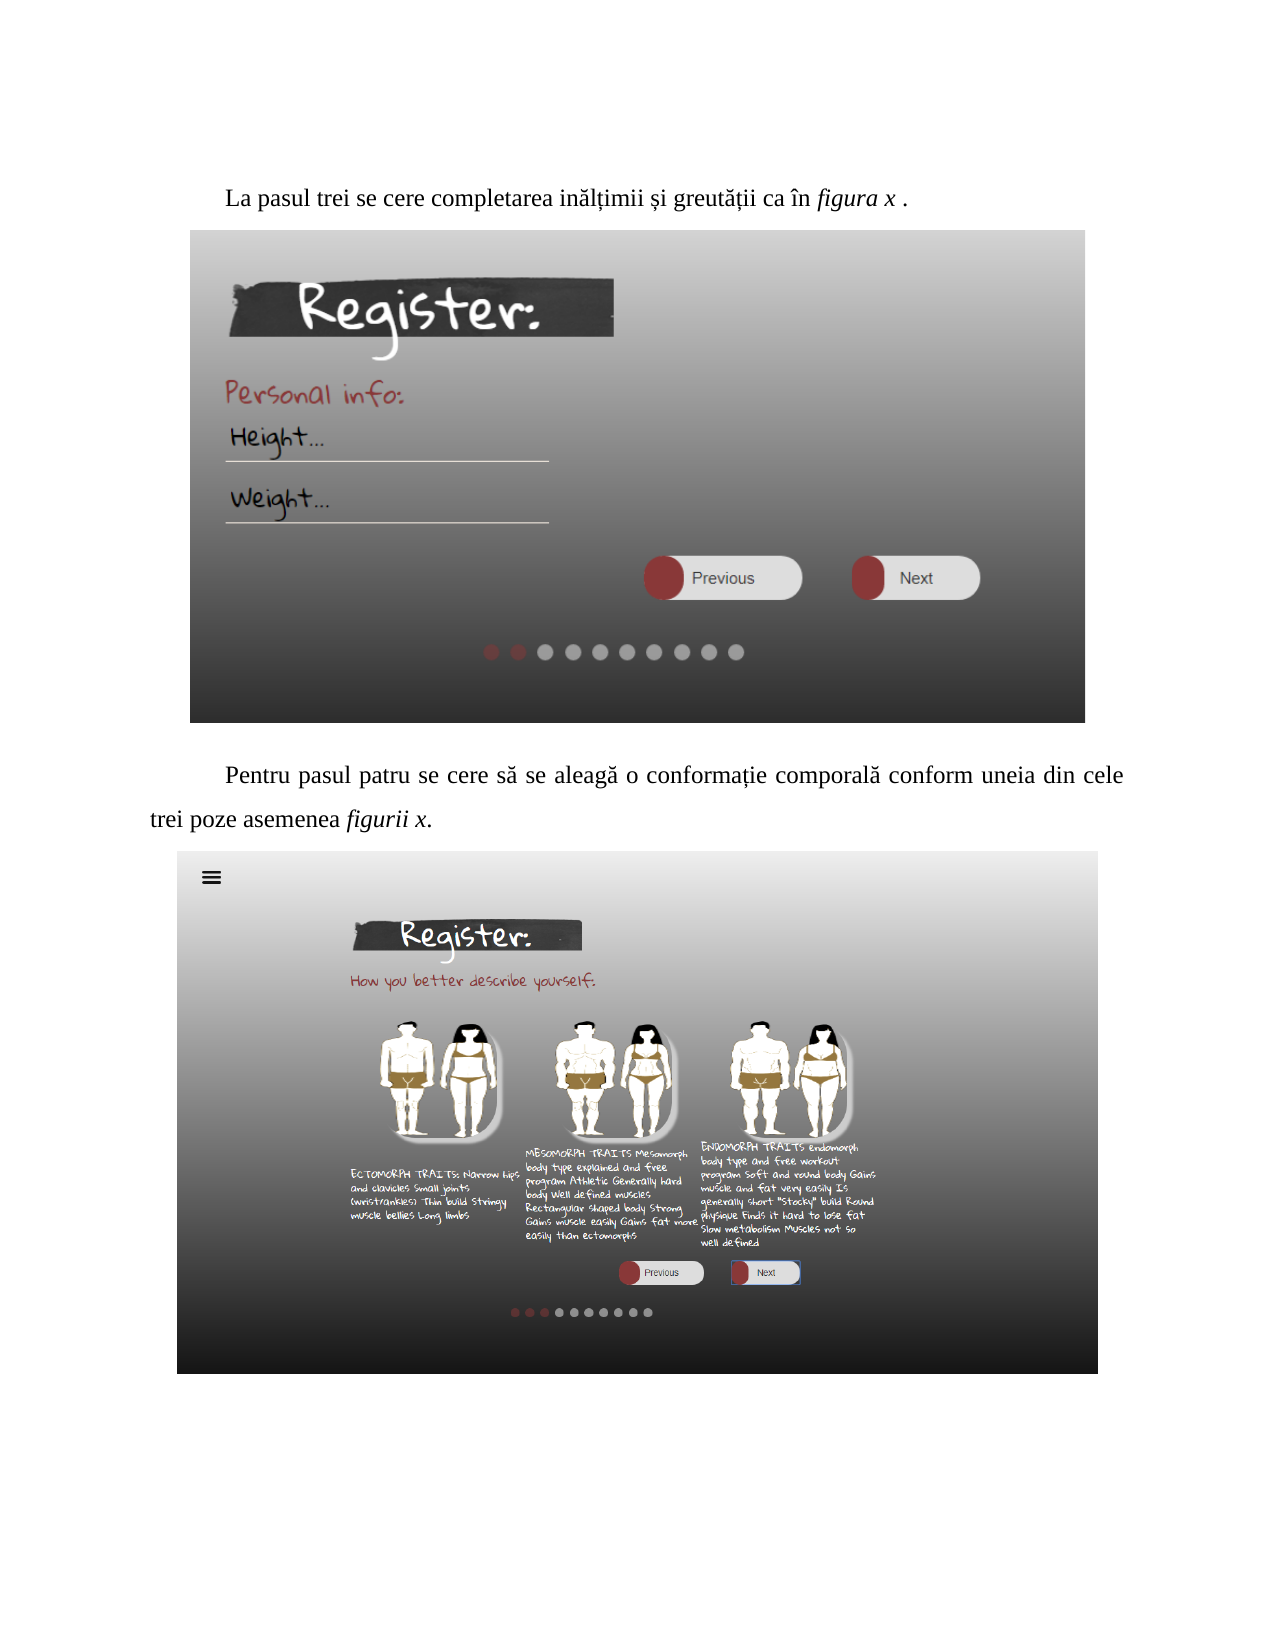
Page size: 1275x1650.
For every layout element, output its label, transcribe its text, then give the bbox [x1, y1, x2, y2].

text La pasul trei se cere completarea inălțimii și greutății ca în figura x . [150, 183, 1125, 212]
picture [177, 851, 1098, 1374]
text Pentru pasul patru se cere să se aleagă o conformație comporală conform uneia din cele trei poze asemenea figurii x. [150, 761, 1125, 832]
picture [190, 230, 1086, 723]
